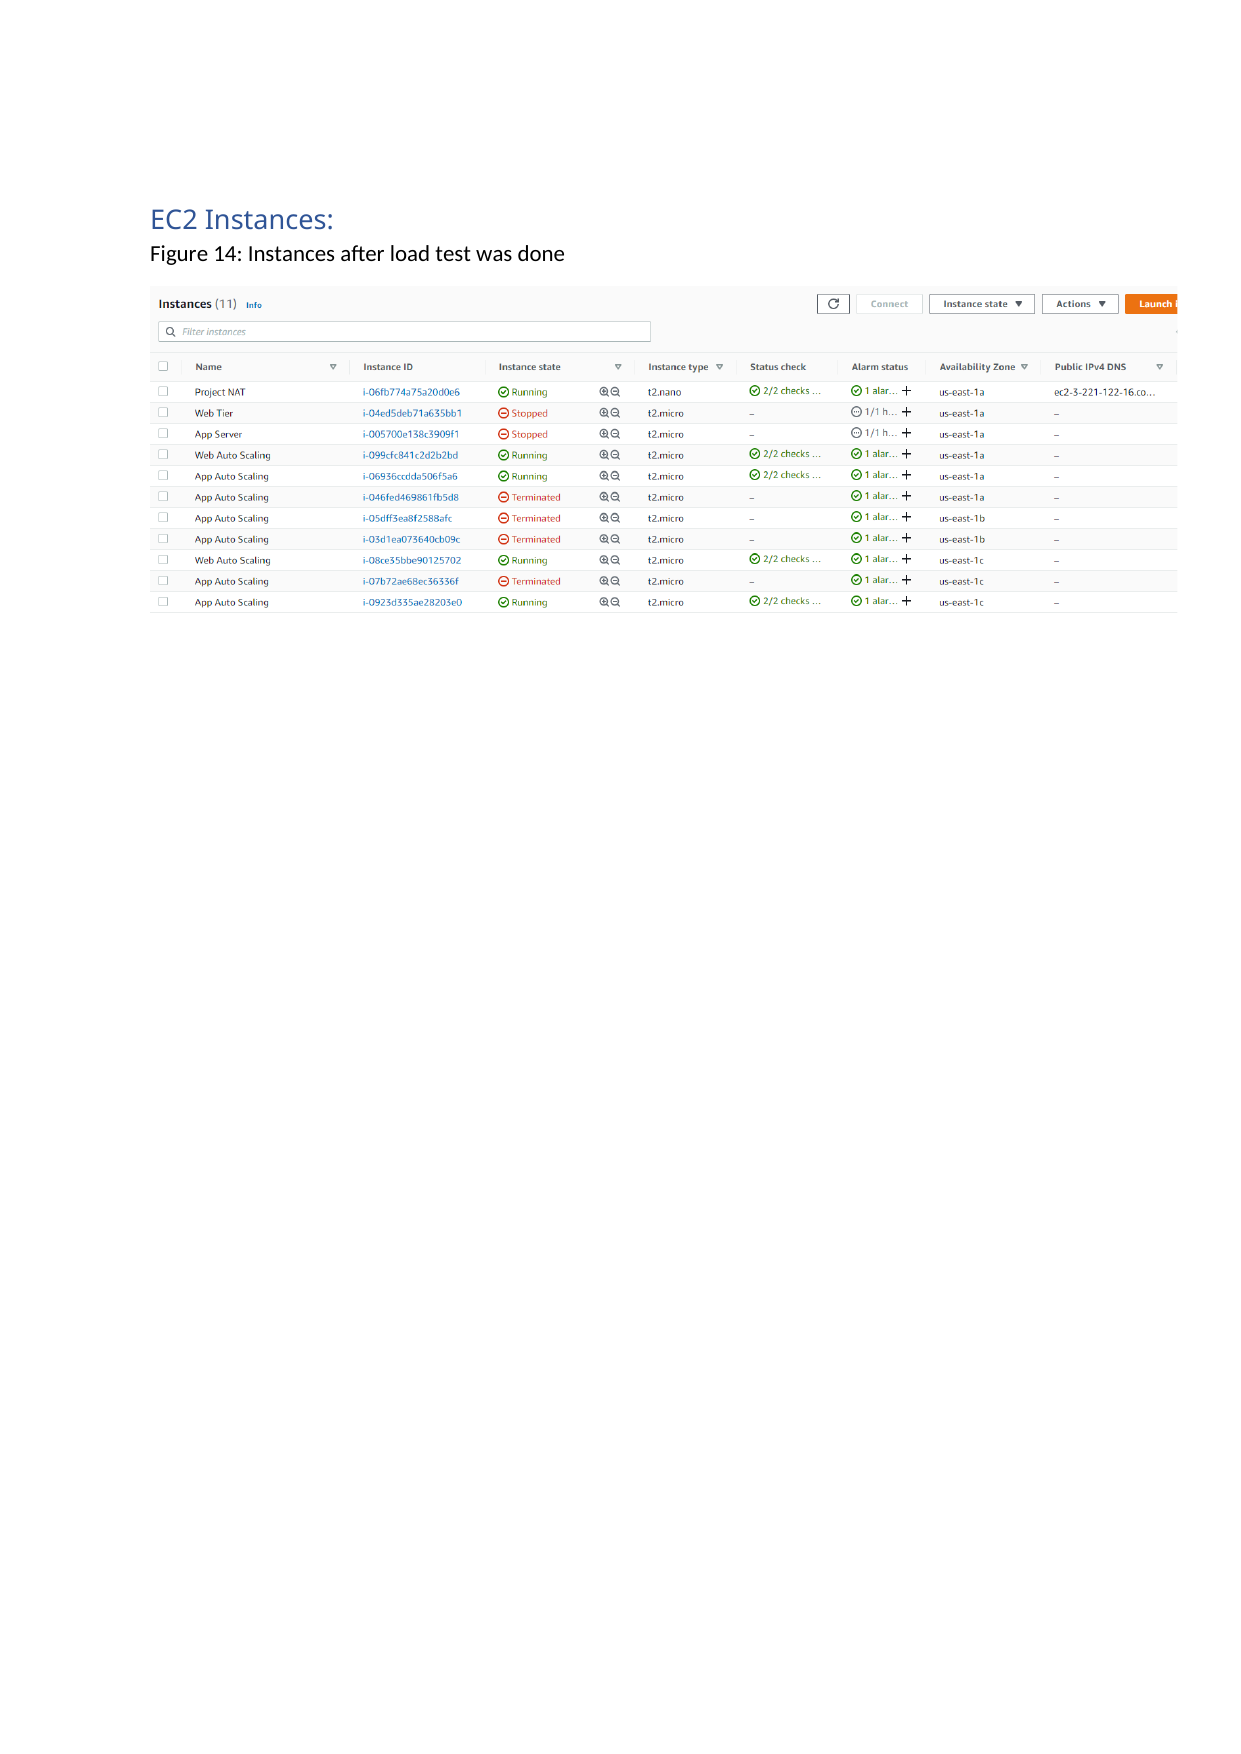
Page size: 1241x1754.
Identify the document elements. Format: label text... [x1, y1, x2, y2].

text Figure 14: Instances after load test was done [150, 239, 1090, 268]
subtitle EC2 Instances: [150, 201, 1090, 237]
